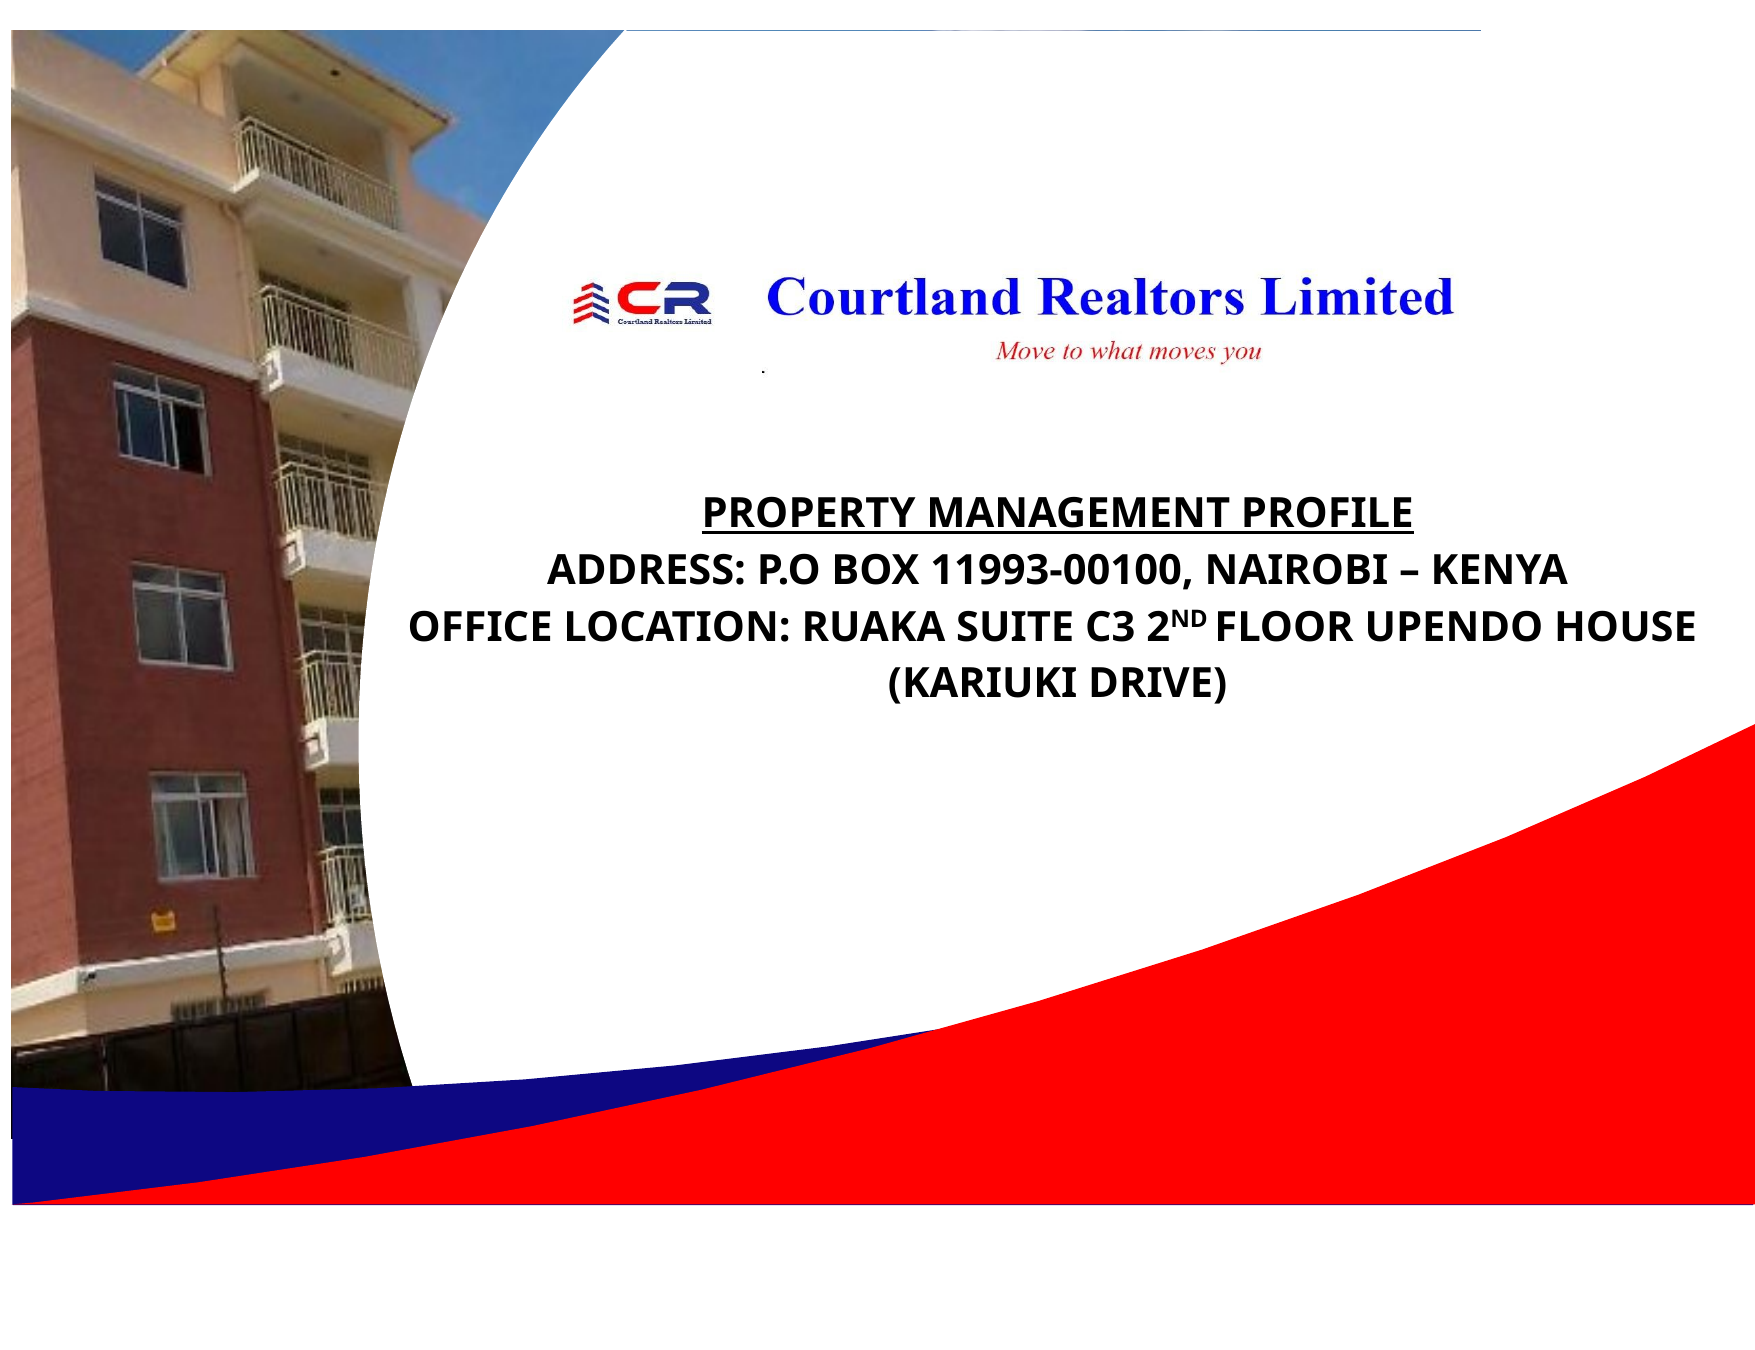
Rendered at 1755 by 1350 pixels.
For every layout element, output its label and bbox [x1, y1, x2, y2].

picture [523, 185, 1581, 445]
picture [11, 30, 623, 1139]
